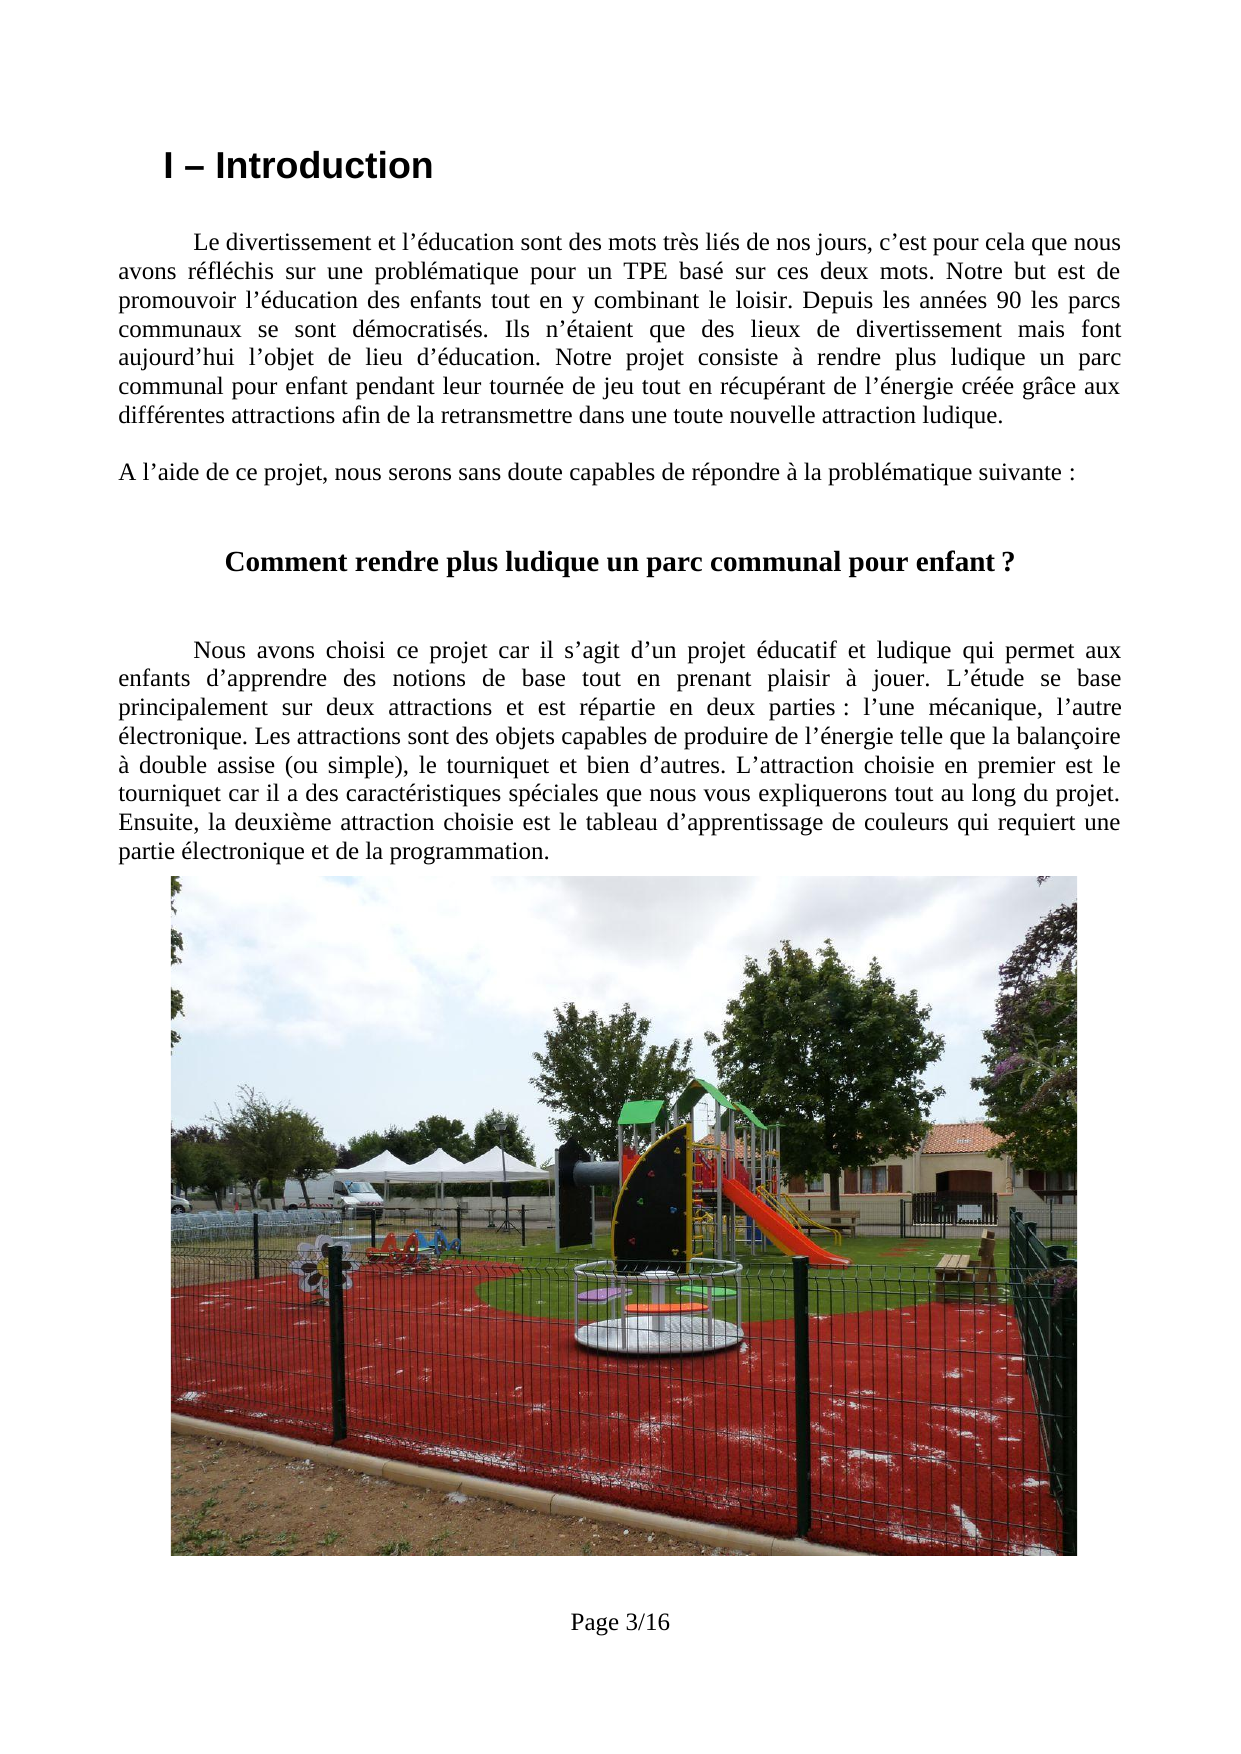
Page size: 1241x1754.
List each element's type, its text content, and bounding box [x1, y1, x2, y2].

text Nous avons choisi ce projet car il s’agit d’un projet éducatif et ludique qui permet aux enfants d’apprendre des notions de base tout en prenant plaisir à jouer. L’étude se base principalement sur deux attractions et est répartie en deux parties : l’une mécanique, l’autre électronique. Les attractions sont des objets capables de produire de l’énergie telle que la balançoire à double assise (ou simple), le tourniquet et bien d’autres. L’attraction choisie en premier est le tourniquet car il a des caractéristiques spéciales que nous vous expliquerons tout au long du projet. Ensuite, la deuxième attraction choisie est le tableau d’apprentissage de couleurs qui requiert une partie électronique et de la programmation. [118, 635, 1122, 865]
text A l’aide de ce projet, nous serons sans doute capables de répondre à la problématique suivante : [118, 457, 1122, 486]
subtitle I – Introduction [118, 143, 1122, 186]
text Le divertissement et l’éducation sont des mots très liés de nos jours, c’est pour cela que nous avons réfléchis sur une problématique pour un TPE basé sur ces deux mots. Notre but est de promouvoir l’éducation des enfants tout en y combinant le loisir. Depuis les années 90 les parcs communaux se sont démocratisés. Ils n’étaient que des lieux de divertissement mais font aujourd’hui l’objet de lieu d’éducation. Notre projet consiste à rendre plus ludique un parc communal pour enfant pendant leur tournée de jeu tout en récupérant de l’énergie créée grâce aux différentes attractions afin de la retransmettre dans une toute nouvelle attraction ludique. [118, 227, 1122, 429]
picture [170, 876, 1078, 1556]
text Comment rendre plus ludique un parc communal pour enfant ? [118, 544, 1122, 577]
